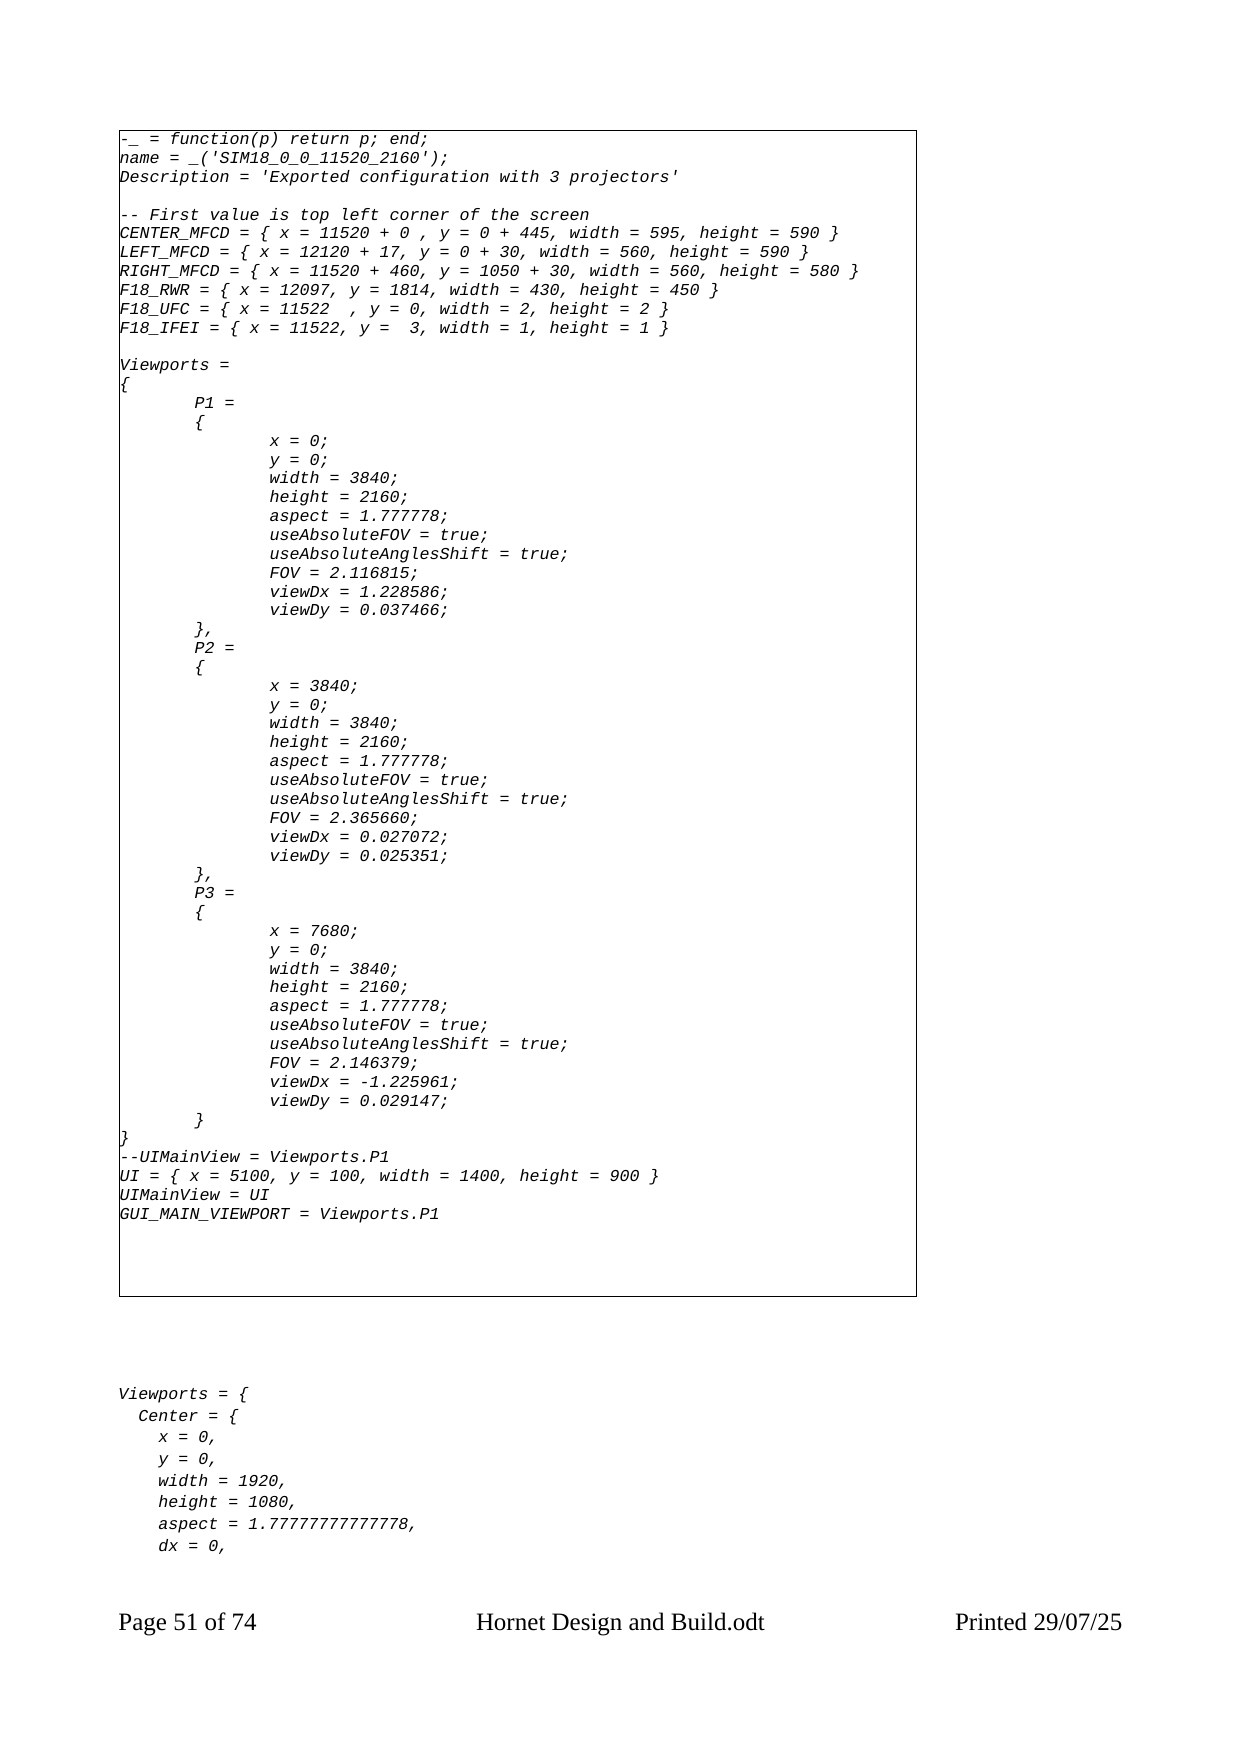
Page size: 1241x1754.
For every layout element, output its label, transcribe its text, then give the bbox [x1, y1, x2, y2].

text x = 0, [118, 1429, 1122, 1448]
text height = 1080, [118, 1494, 1122, 1513]
text width = 1920, [118, 1472, 1122, 1491]
text Viewports = { [118, 1386, 1122, 1404]
text aspect = 1.77777777777778, [118, 1516, 1122, 1534]
text y = 0, [118, 1451, 1122, 1469]
text Center = { [118, 1407, 1122, 1426]
text dx = 0, [118, 1537, 1122, 1556]
